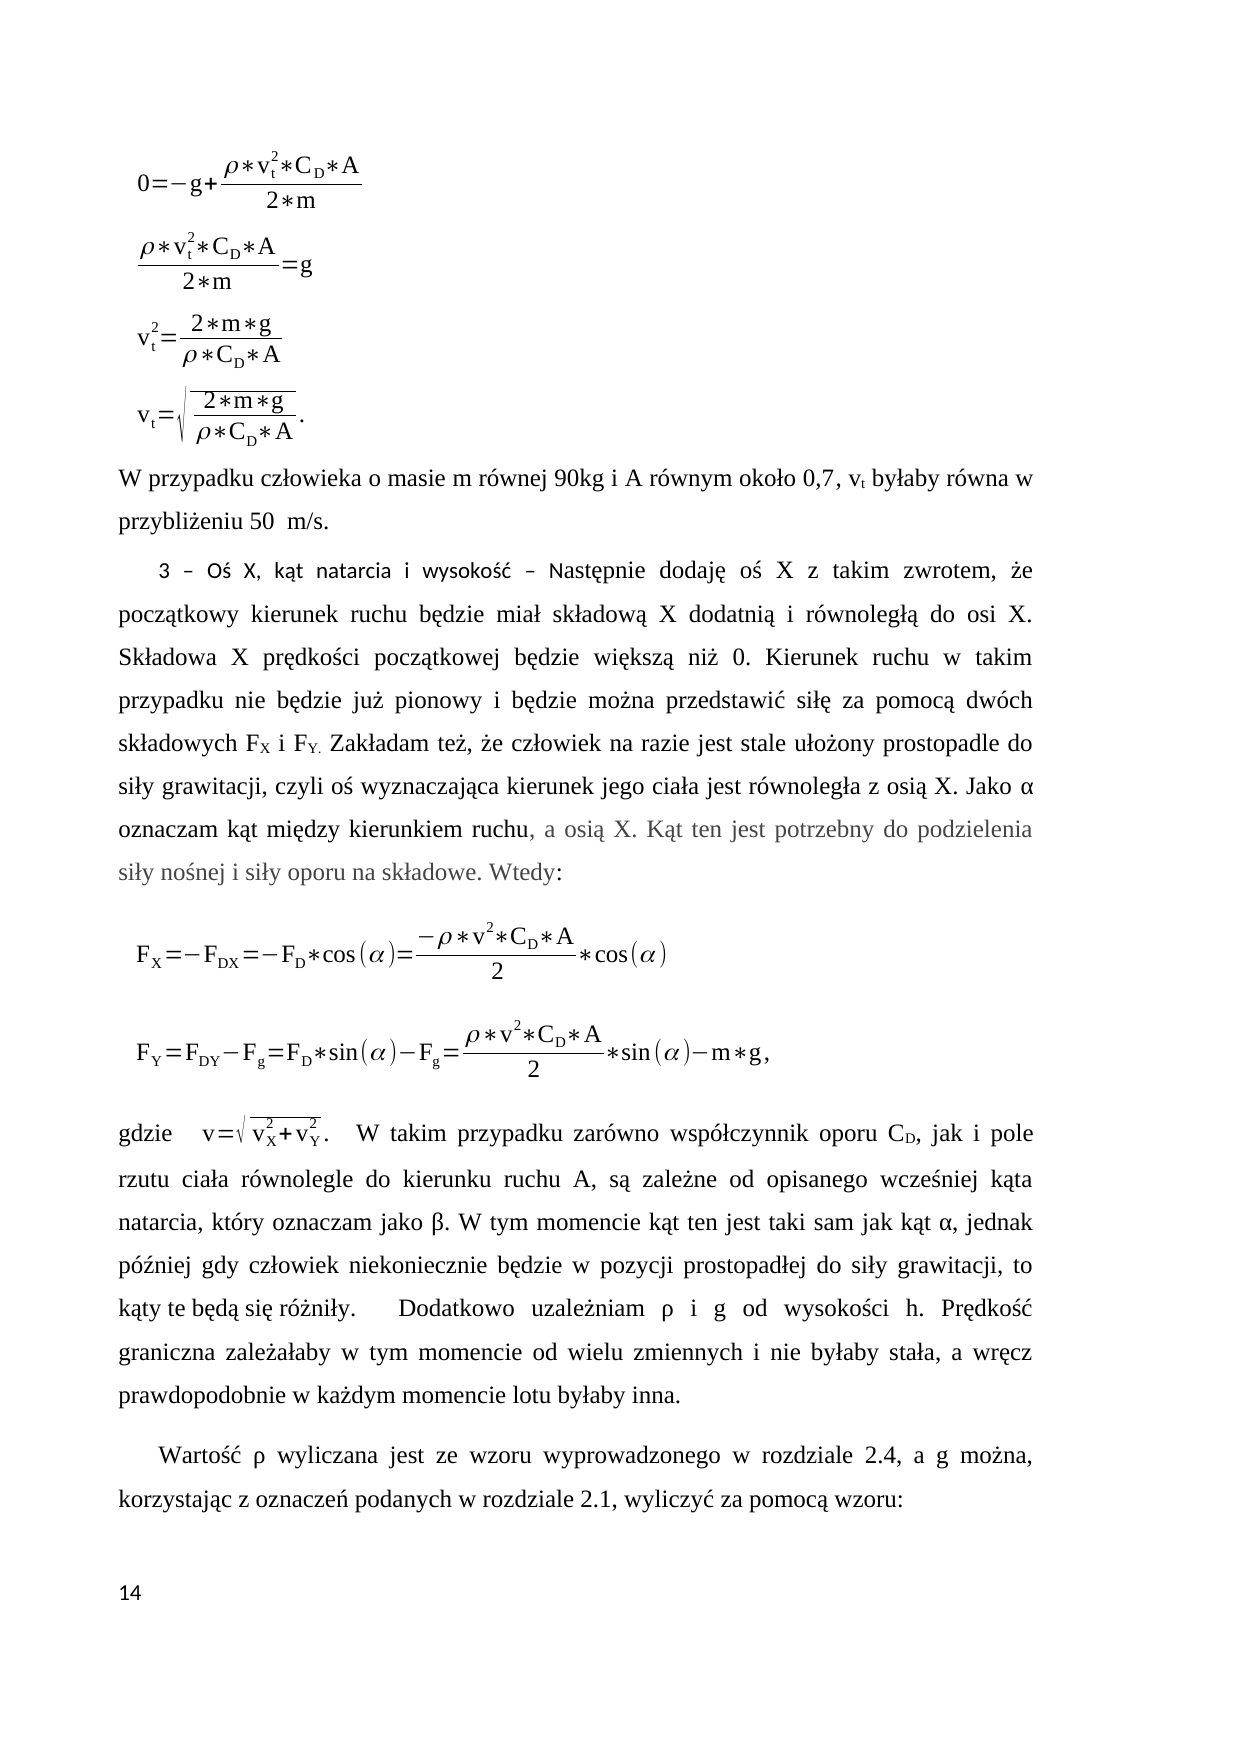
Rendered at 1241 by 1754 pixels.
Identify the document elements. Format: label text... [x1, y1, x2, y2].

text W przypadku człowieka o masie m równej 90kg i A równym około 0,7, vt byłaby równa w przybliżeniu 50 m/s. [118, 463, 1033, 535]
text 3 – Oś X, kąt natarcia i wysokość – Następnie dodaję oś X z takim zwrotem, że początkowy kierunek ruchu będzie miał składową X dodatnią i równoległą do osi X. Składowa X prędkości początkowej będzie większą niż 0. Kierunek ruchu w takim przypadku nie będzie już pionowy i będzie można przedstawić siłę za pomocą dwóch składowych FX i FY. Zakładam też, że człowiek na razie jest stale ułożony prostopadle do siły grawitacji, czyli oś wyznaczająca kierunek jego ciała jest równoległa z osią X. Jako α oznaczam kąt między kierunkiem ruchu, a osią X. Kąt ten jest potrzebny do podzielenia siły nośnej i siły oporu na składowe. Wtedy: [118, 555, 1033, 886]
text gdzie W takim przypadku zarówno współczynnik oporu CD, jak i pole rzutu ciała równolegle do kierunku ruchu A, są zależne od opisanego wcześniej kąta natarcia, który oznaczam jako β. W tym momencie kąt ten jest taki sam jak kąt α, jednak później gdy człowiek niekoniecznie będzie w pozycji prostopadłej do siły grawitacji, to kąty te będą się różniły. Dodatkowo uzależniam ρ i g od wysokości h. Prędkość graniczna zależałaby w tym momencie od wielu zmiennych i nie byłaby stała, a wręcz prawdopodobnie w każdym momencie lotu byłaby inna. [118, 1115, 1033, 1408]
text Wartość ρ wyliczana jest ze wzoru wyprowadzonego w rozdziale 2.4, a g można, korzystając z oznaczeń podanych w rozdziale 2.1, wyliczyć za pomocą wzoru: [118, 1441, 1033, 1512]
